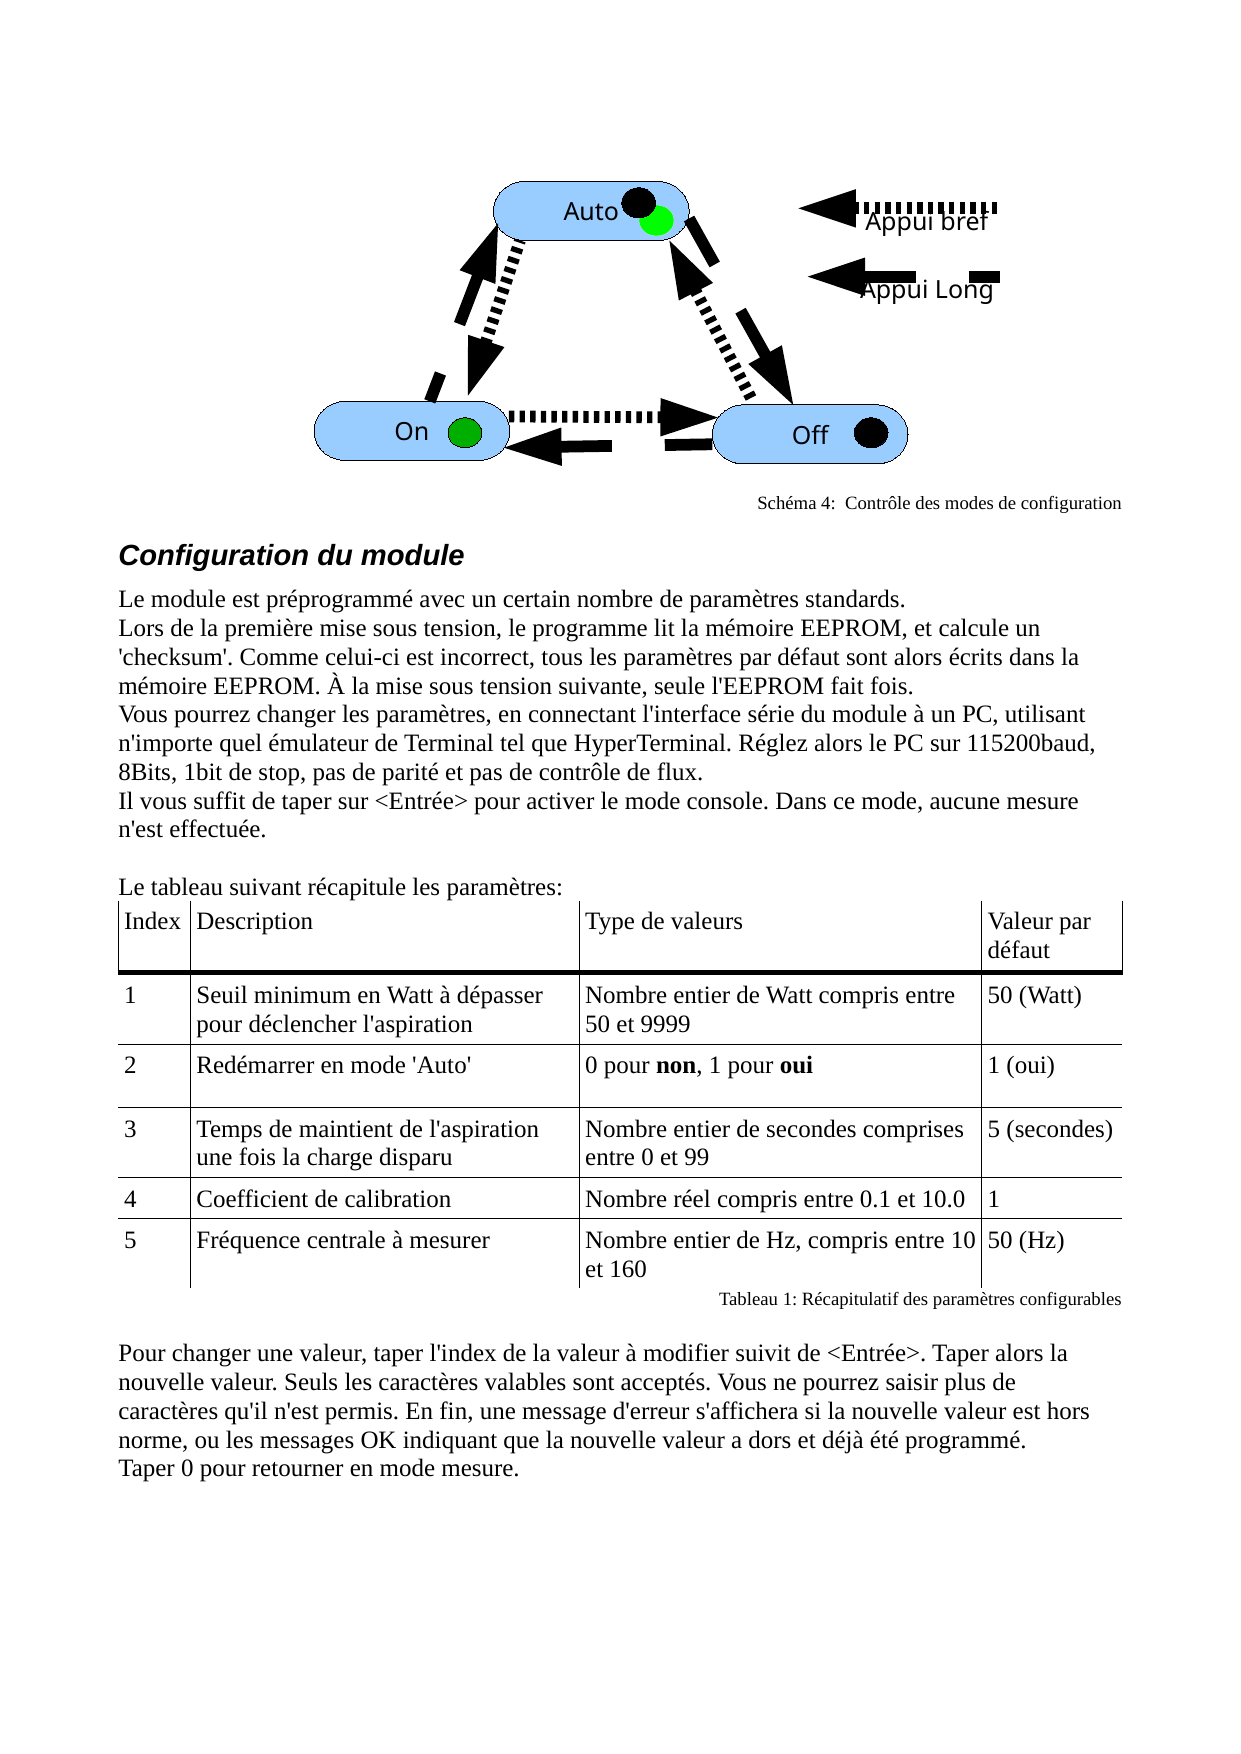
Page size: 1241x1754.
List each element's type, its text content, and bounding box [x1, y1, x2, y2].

text Le tableau suivant récapitule les paramètres: [118, 872, 1122, 901]
table_cell Redémarrer en mode 'Auto' [191, 1045, 579, 1107]
text Taper 0 pour retourner en mode mesure. [118, 1453, 1122, 1482]
text Tableau 1: Récapitulatif des paramètres configurables [118, 1288, 1122, 1310]
table_header Description [191, 901, 579, 970]
table_cell 50 (Hz) [982, 1219, 1122, 1288]
subtitle Configuration du module [118, 538, 1122, 572]
text Vous pourrez changer les paramètres, en connectant l'interface série du module à un PC, utilisant n'importe quel émulateur de Terminal tel que HyperTerminal. Réglez alors le PC sur 115200baud, 8Bits, 1bit de stop, pas de parité et pas de contrôle de flux. [118, 699, 1122, 786]
table_cell Nombre entier de Watt compris entre 50 et 9999 [580, 975, 981, 1044]
table_cell 3 [118, 1108, 190, 1177]
text Pour changer une valeur, taper l'index de la valeur à modifier suivit de <Entrée>. Taper alors la nouvelle valeur. Seuls les caractères valables sont acceptés. Vous ne pourrez saisir plus de caractères qu'il n'est permis. En fin, une message d'erreur s'affichera si la nouvelle valeur est hors norme, ou les messages OK indiquant que la nouvelle valeur a dors et déjà été programmé. [118, 1338, 1122, 1453]
table_header Valeur par défaut [982, 901, 1122, 970]
table_cell Nombre entier de secondes comprises entre 0 et 99 [580, 1108, 981, 1177]
table_cell 5 (secondes) [982, 1108, 1122, 1177]
table_cell Nombre réel compris entre 0.1 et 10.0 [580, 1178, 981, 1218]
table_cell 5 [118, 1219, 190, 1288]
table_cell 1 (oui) [982, 1045, 1122, 1107]
table_cell Temps de maintient de l'aspiration une fois la charge disparu [191, 1108, 579, 1177]
text Lors de la première mise sous tension, le programme lit la mémoire EEPROM, et calcule un 'checksum'. Comme celui-ci est incorrect, tous les paramètres par défaut sont alors écrits dans la mémoire EEPROM. À la mise sous tension suivante, seule l'EEPROM fait fois. [118, 613, 1122, 699]
table_cell 4 [118, 1178, 190, 1218]
table_cell 1 [118, 975, 190, 1044]
table_cell Nombre entier de Hz, compris entre 10 et 160 [580, 1219, 981, 1288]
table_cell Fréquence centrale à mesurer [191, 1219, 579, 1288]
text Schéma 4: Contrôle des modes de configuration [118, 492, 1122, 513]
text Le module est préprogrammé avec un certain nombre de paramètres standards. [118, 584, 1122, 613]
table_cell 1 [982, 1178, 1122, 1218]
table_cell Seuil minimum en Watt à dépasser pour déclencher l'aspiration [191, 975, 579, 1044]
table_header Type de valeurs [580, 901, 981, 970]
table_header Index [119, 901, 190, 970]
table_cell 0 pour non, 1 pour oui [580, 1045, 981, 1107]
text Il vous suffit de taper sur <Entrée> pour activer le mode console. Dans ce mode, aucune mesure n'est effectuée. [118, 786, 1122, 843]
table_cell Coefficient de calibration [191, 1178, 579, 1218]
table_cell 50 (Watt) [982, 975, 1122, 1044]
table_cell 2 [118, 1045, 190, 1107]
